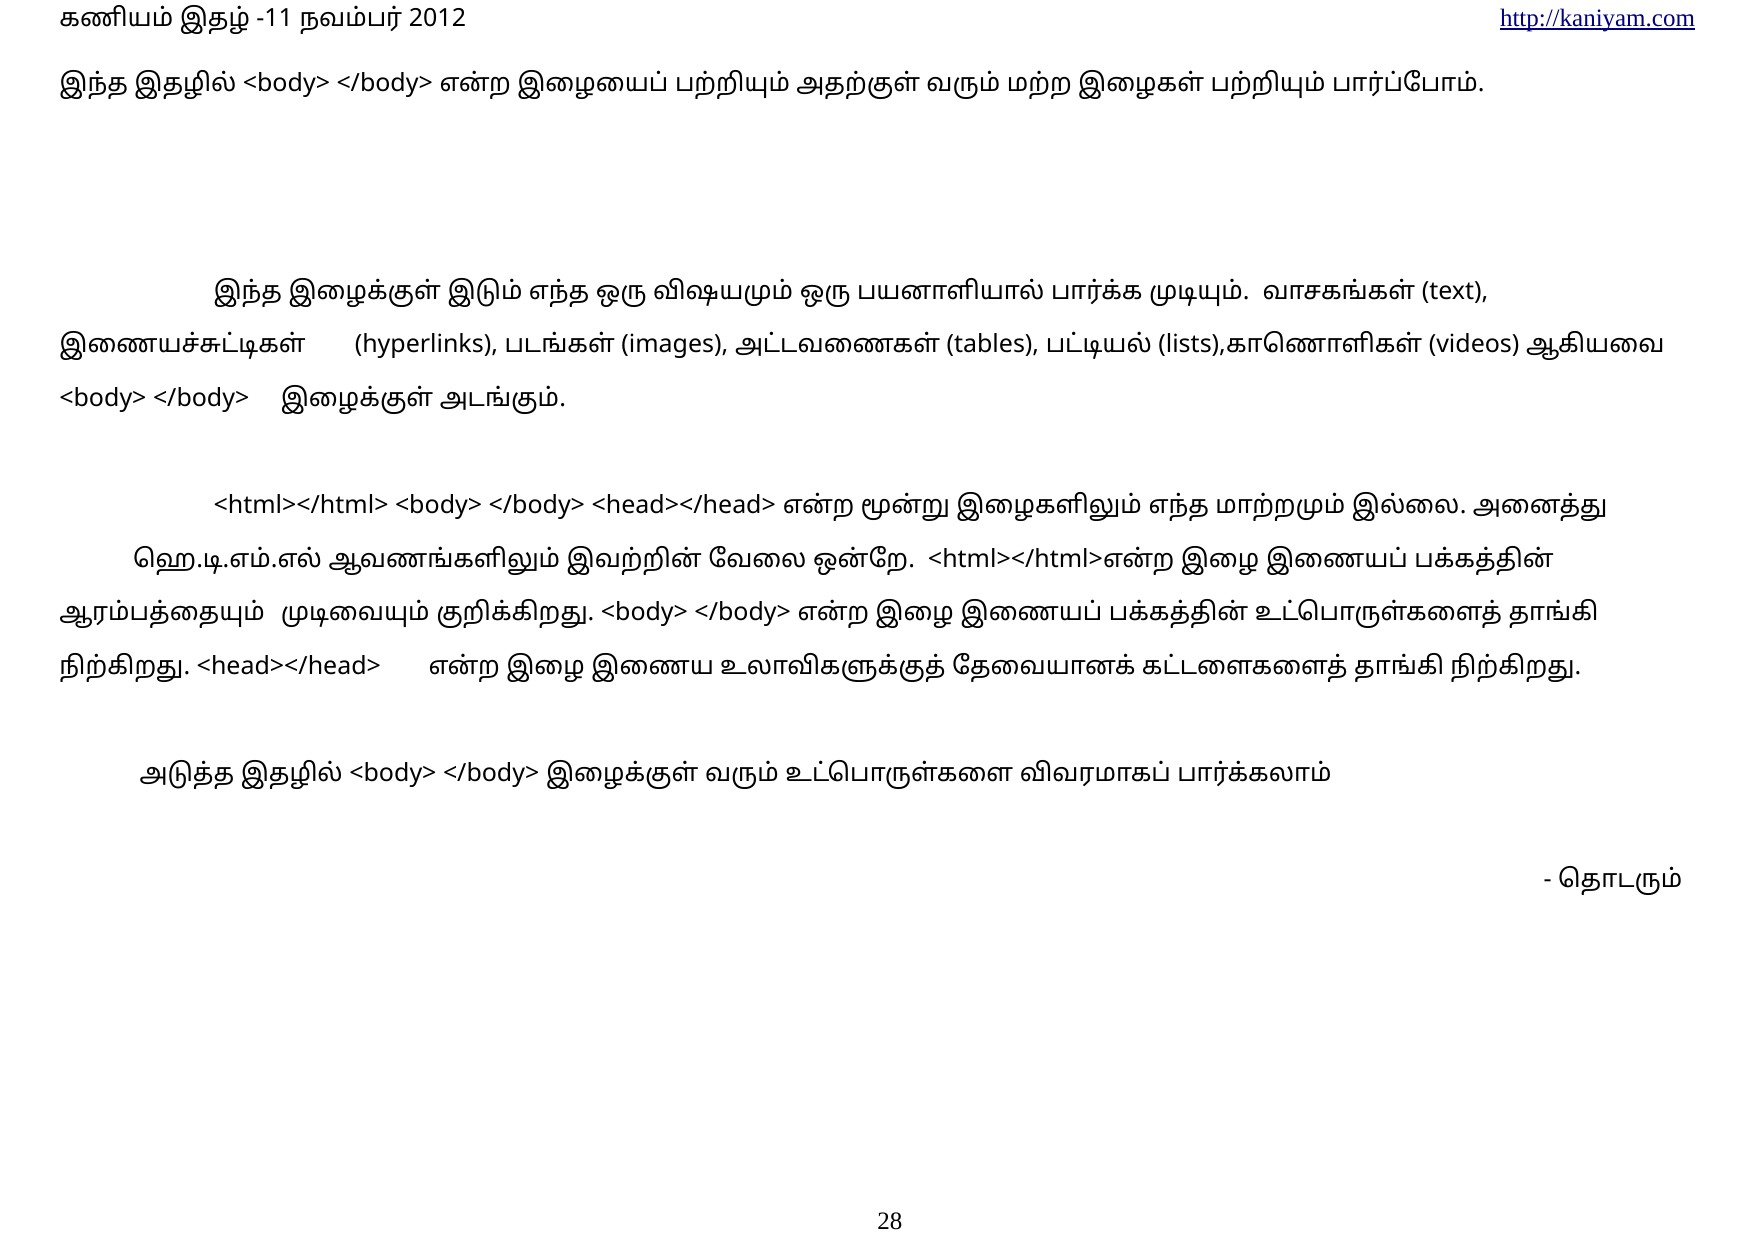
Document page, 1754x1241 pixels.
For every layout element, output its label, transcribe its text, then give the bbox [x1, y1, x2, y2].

text இந்த இழைக்குள் இடும் எந்த ஒரு விஷயமும் ஒரு பயனாளியால் பார்க்க முடியும். வாசகங்கள் (text), இணையச்சுட்டிகள் (hyperlinks), படங்கள் (images), அட்டவணைகள் (tables), பட்டியல் (lists),காணொளிகள் (videos) ஆகியவை <body> </body> இழைக்குள் அடங்கும். [59, 273, 1695, 417]
text <html></html> <body> </body> <head></head> என்ற மூன்று இழைகளிலும் எந்த மாற்றமும் இல்லை. அனைத்து ஹெ.டி.எம்.எல் ஆவணங்களிலும் இவற்றின் வேலை ஒன்றே. <html></html>என்ற இழை இணையப் பக்கத்தின் ஆரம்பத்தையும் முடிவையும் குறிக்கிறது. <body> </body> என்ற இழை இணையப் பக்கத்தின் உட்பொருள்களைத் தாங்கி நிற்கிறது. <head></head> என்ற இழை இணைய உலாவிகளுக்குத் தேவையானக் கட்டளைகளைத் தாங்கி நிற்கிறது. [59, 487, 1695, 685]
text - தொடரும் [59, 861, 1695, 898]
text அடுத்த இதழில் <body> </body> இழைக்குள் வரும் உட்பொருள்களை விவரமாகப் பார்க்கலாம் [59, 754, 1695, 791]
text இந்த இதழில் <body> </body> என்ற இழையைப் பற்றியும் அதற்குள் வரும் மற்ற இழைகள் பற்றியும் பார்ப்போம். [59, 64, 1695, 101]
